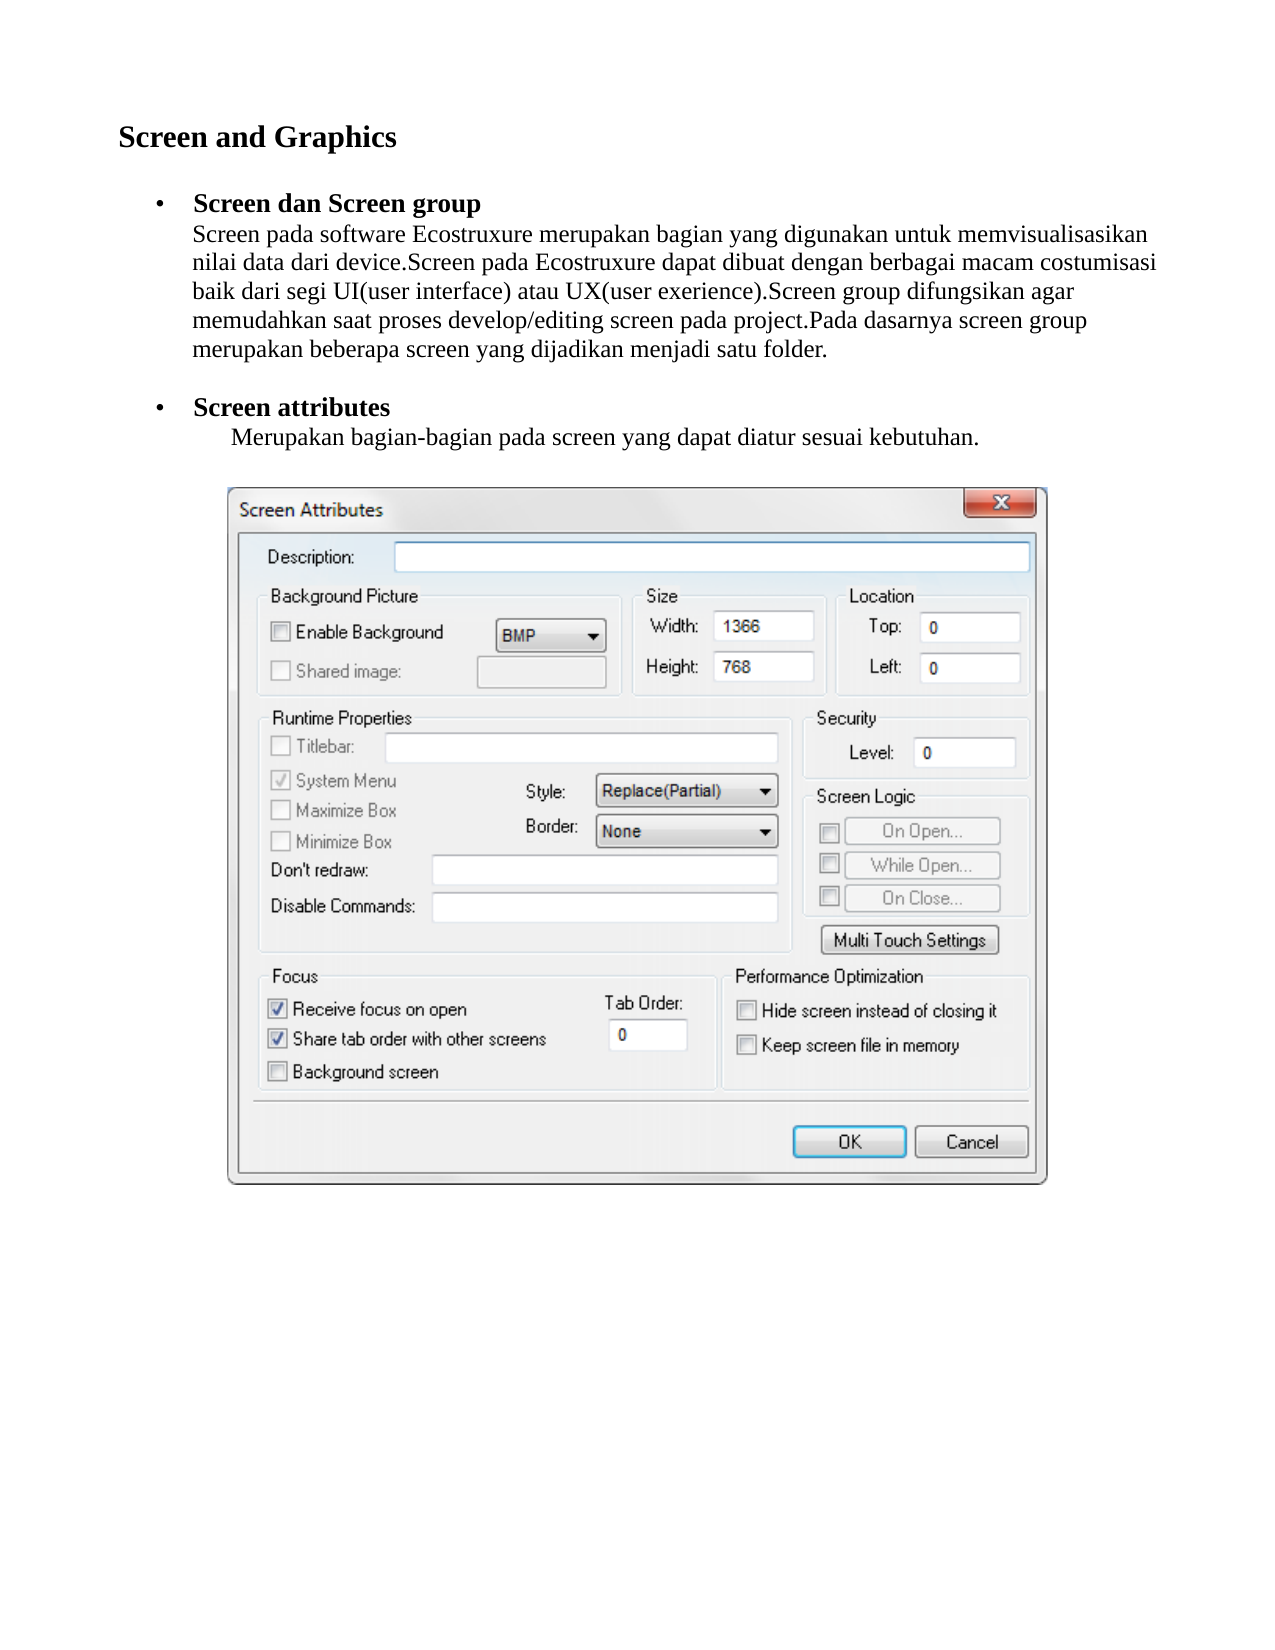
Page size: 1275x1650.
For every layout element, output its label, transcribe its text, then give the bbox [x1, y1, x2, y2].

text Screen pada software Ecostruxure merupakan bagian yang digunakan untuk memvisualisasikan nilai data dari device.Screen pada Ecostruxure dapat dibuat dengan berbagai macam costumisasi baik dari segi UI(user interface) atau UX(user exerience).Screen group difungsikan agar memudahkan saat proses develop/editing screen pada project.Pada dasarnya screen group merupakan beberapa screen yang dijadikan menjadi satu folder. [118, 219, 1157, 362]
list Screen attributes [156, 391, 1157, 422]
text Screen and Graphics [118, 118, 1157, 154]
picture [227, 487, 1048, 1185]
list Merupakan bagian-bagian pada screen yang dapat diatur sesuai kebutuhan. [193, 422, 1157, 451]
list Screen dan Screen group [156, 188, 1157, 219]
